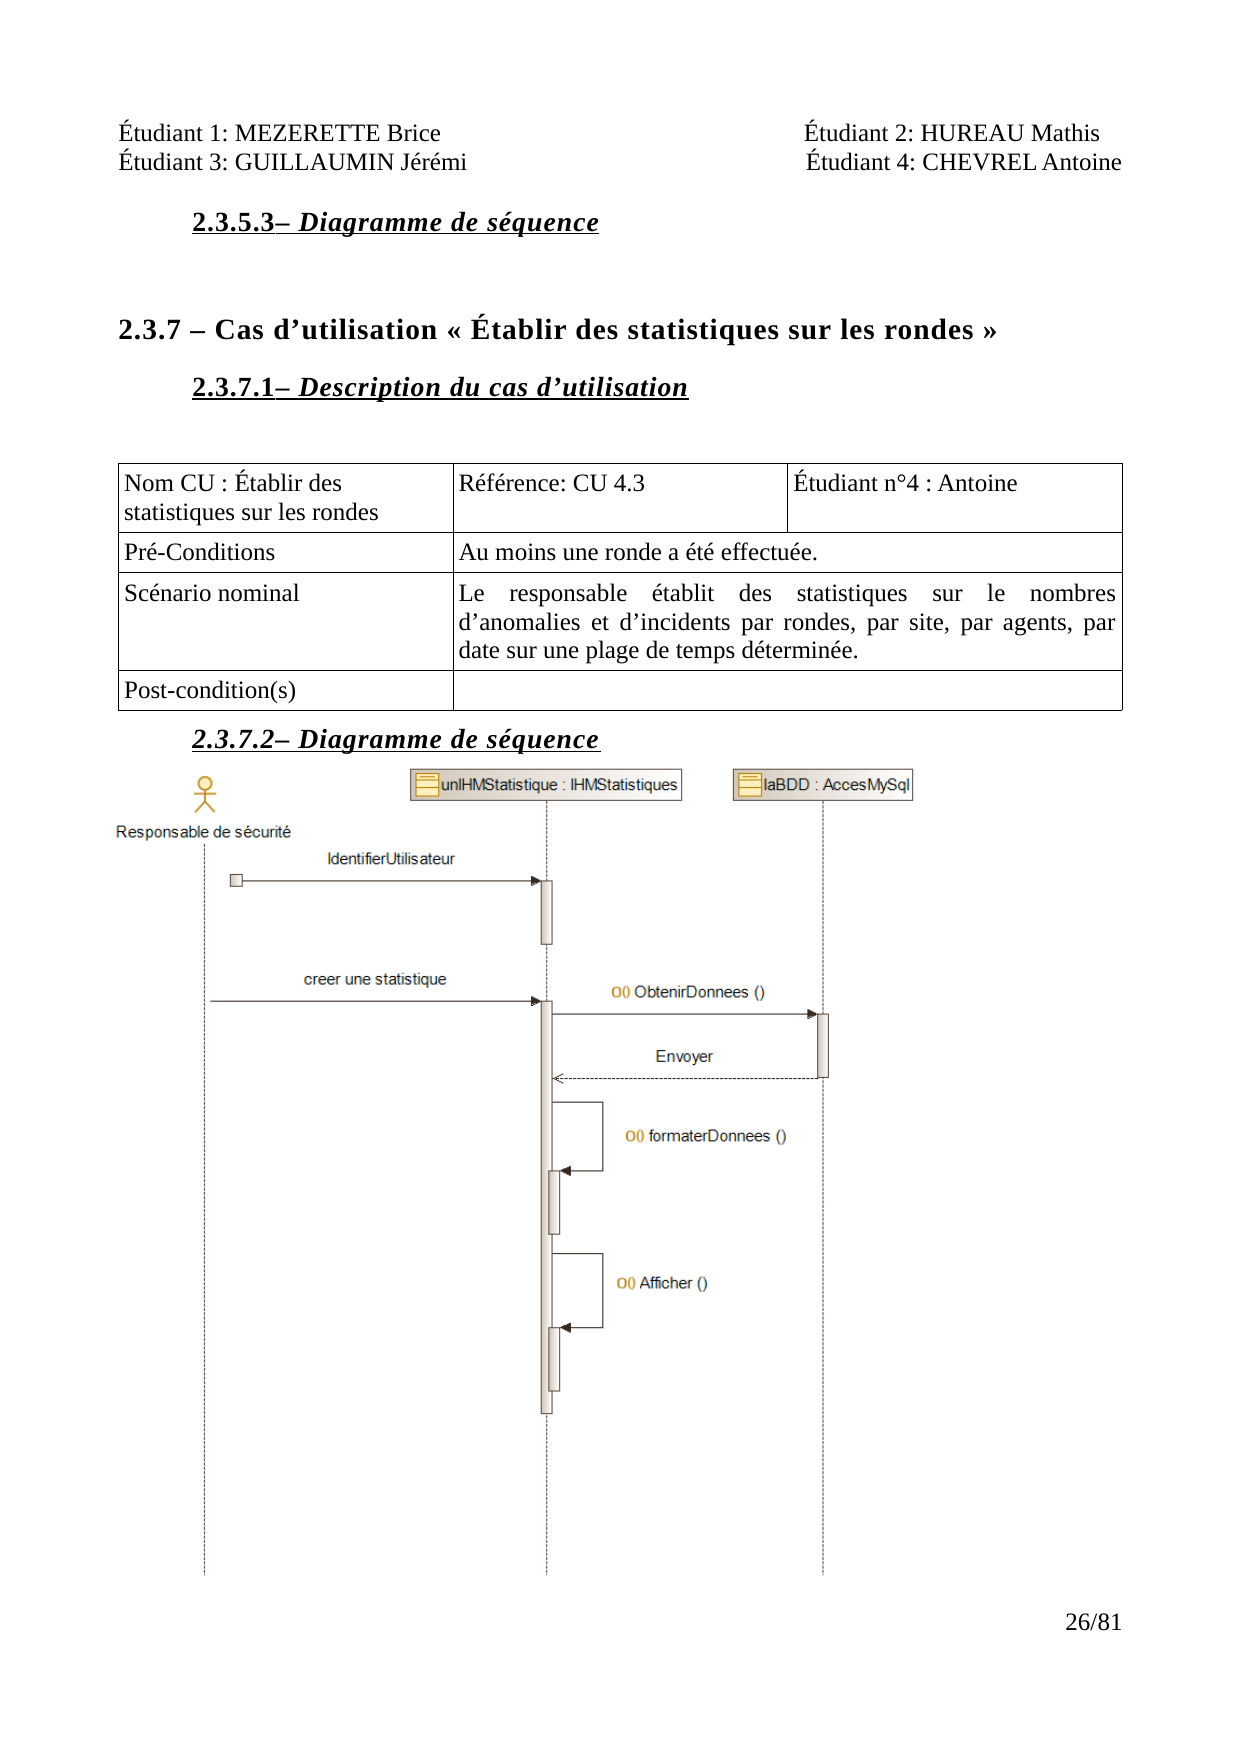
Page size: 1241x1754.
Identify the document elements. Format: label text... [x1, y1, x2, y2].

table_cell Pré-Conditions [119, 533, 453, 572]
table_header Étudiant n°4 : Antoine [788, 464, 1122, 532]
subtitle 2.3.7.2– Diagramme de séquence [118, 723, 1122, 755]
table_cell Au moins une ronde a été effectuée. [454, 533, 1122, 572]
table_cell Le responsable établit des statistiques sur le nombres d’anomalies et d’incidents par rondes, par site, par agents, par date sur une plage de temps déterminée. [454, 573, 1122, 670]
table_cell Scénario nominal [119, 573, 453, 670]
subtitle 2.3.7.1– Description du cas d’utilisation [118, 371, 1122, 402]
table_cell [454, 671, 1122, 710]
subtitle 2.3.5.3– Diagramme de séquence [118, 205, 1122, 237]
table_header Référence: CU 4.3 [454, 464, 787, 532]
subtitle 2.3.7 – Cas d’utilisation « Établir des statistiques sur les rondes » [118, 312, 1122, 346]
table_header Nom CU : Établir des statistiques sur les rondes [119, 464, 453, 532]
picture [96, 758, 924, 1586]
table_cell Post-condition(s) [119, 671, 453, 710]
